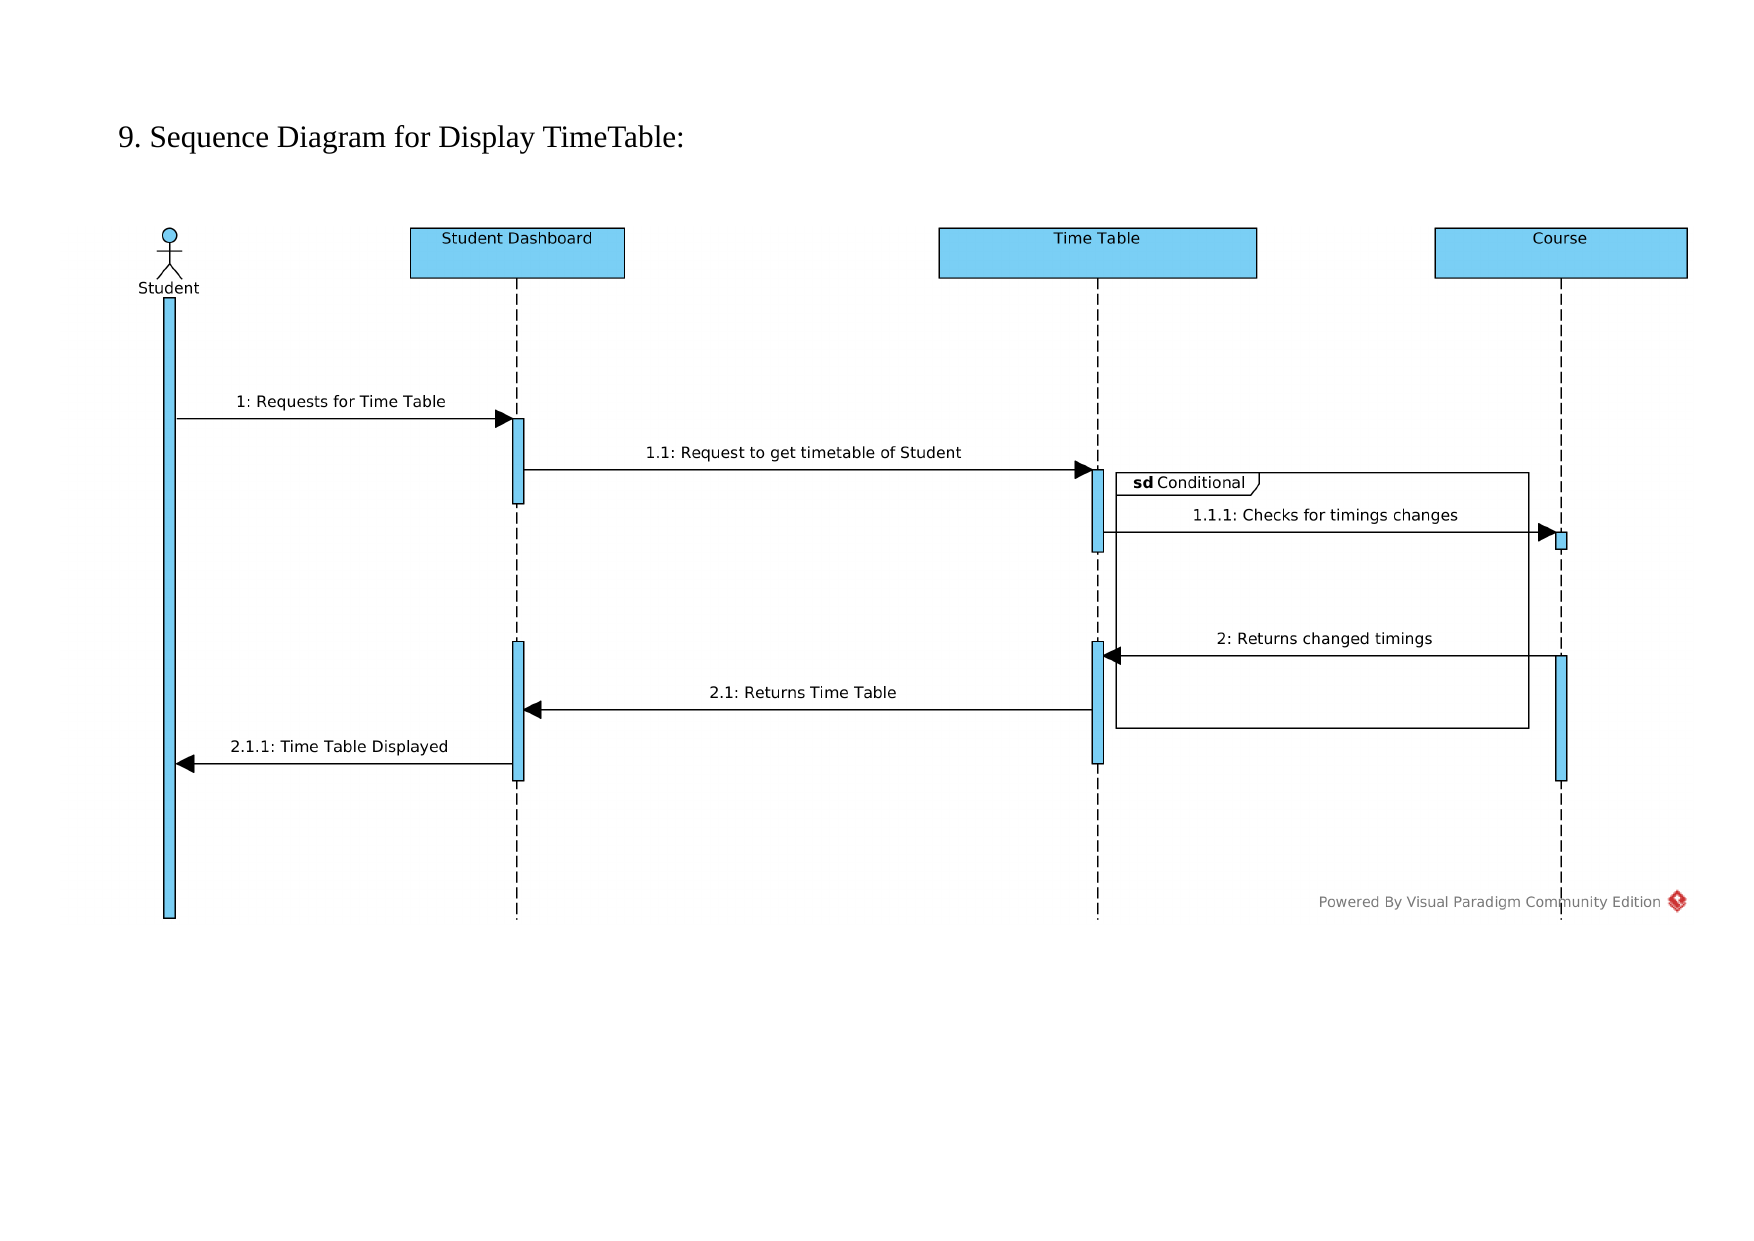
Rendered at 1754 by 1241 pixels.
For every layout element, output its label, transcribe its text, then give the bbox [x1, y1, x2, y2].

picture [60, 226, 1694, 925]
text 9. Sequence Diagram for Display TimeTable: [118, 118, 1636, 154]
